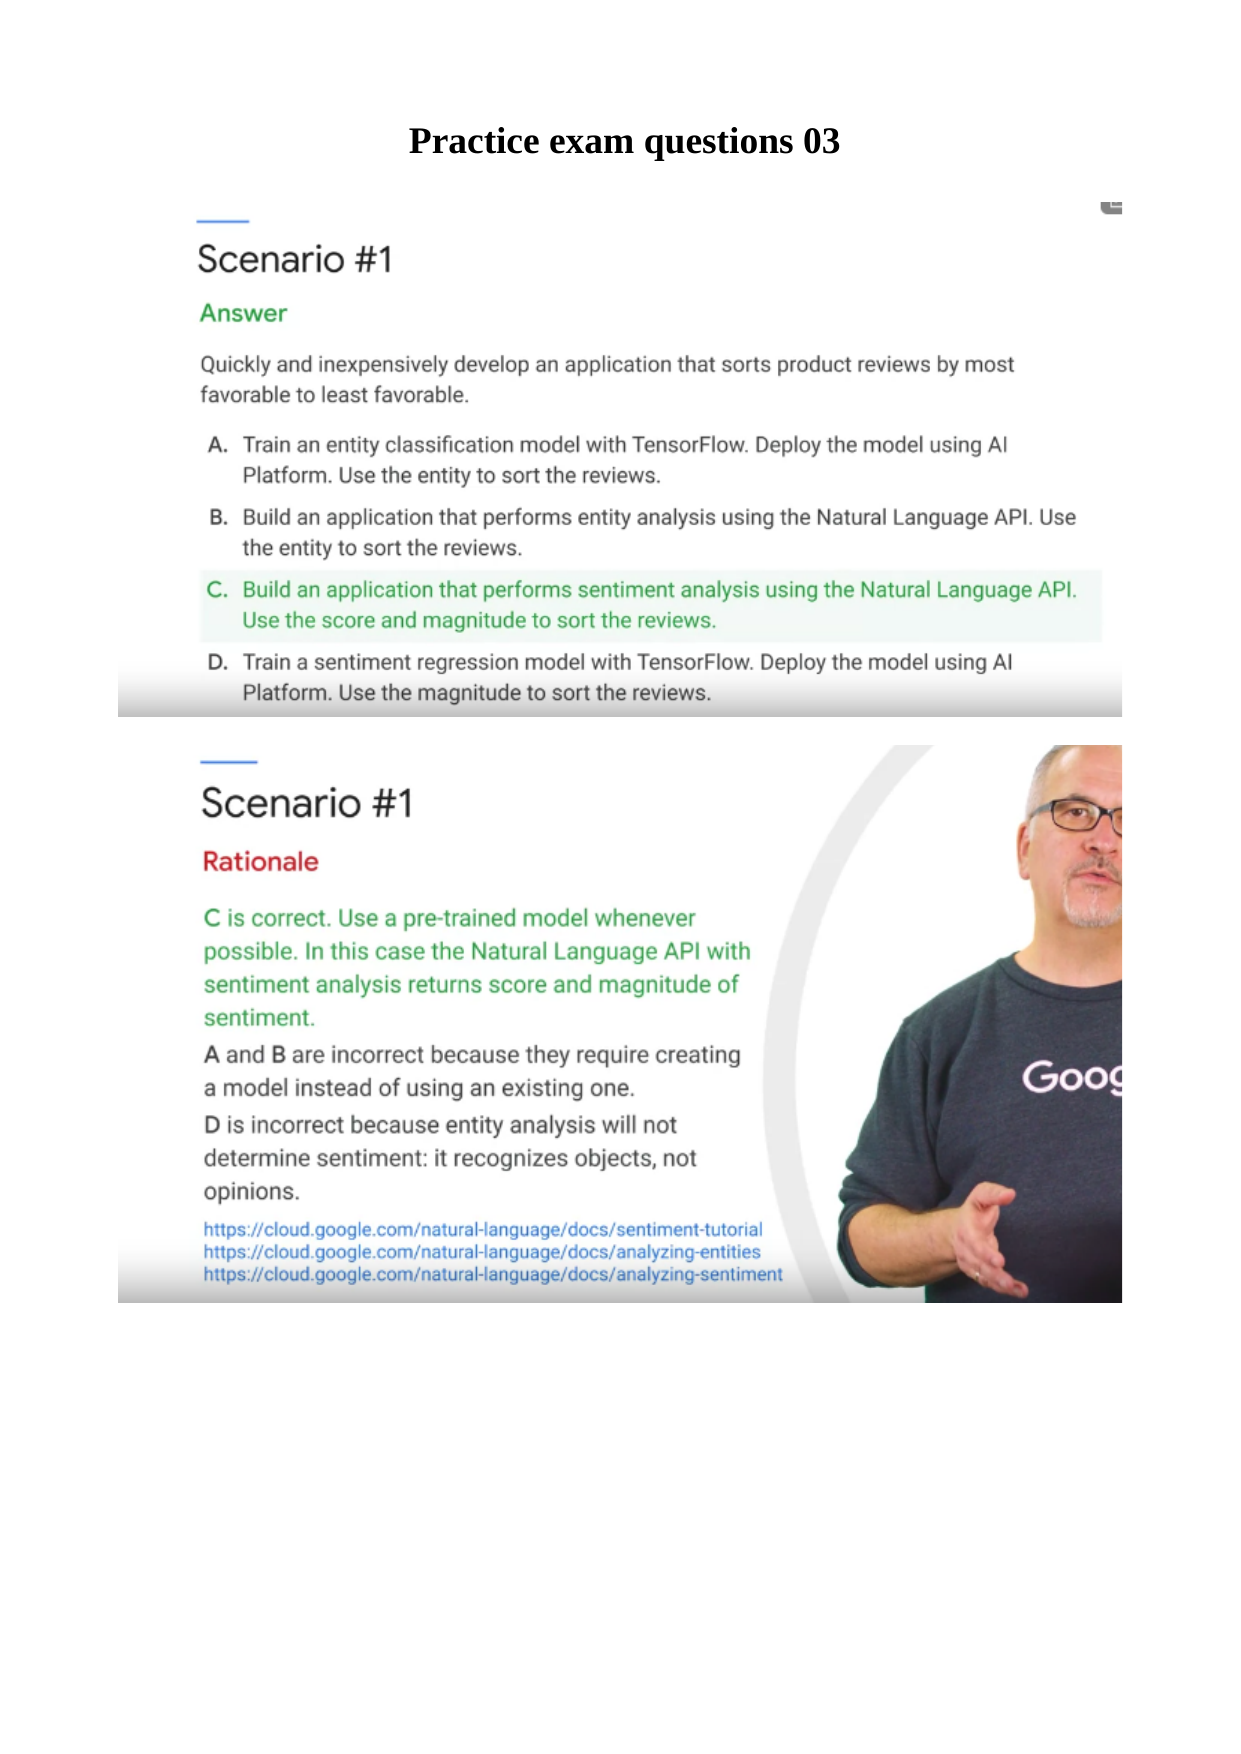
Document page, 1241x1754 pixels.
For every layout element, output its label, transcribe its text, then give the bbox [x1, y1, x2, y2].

picture [118, 202, 1123, 717]
subtitle Practice exam questions 03 [118, 118, 1122, 161]
picture [118, 745, 1123, 1303]
